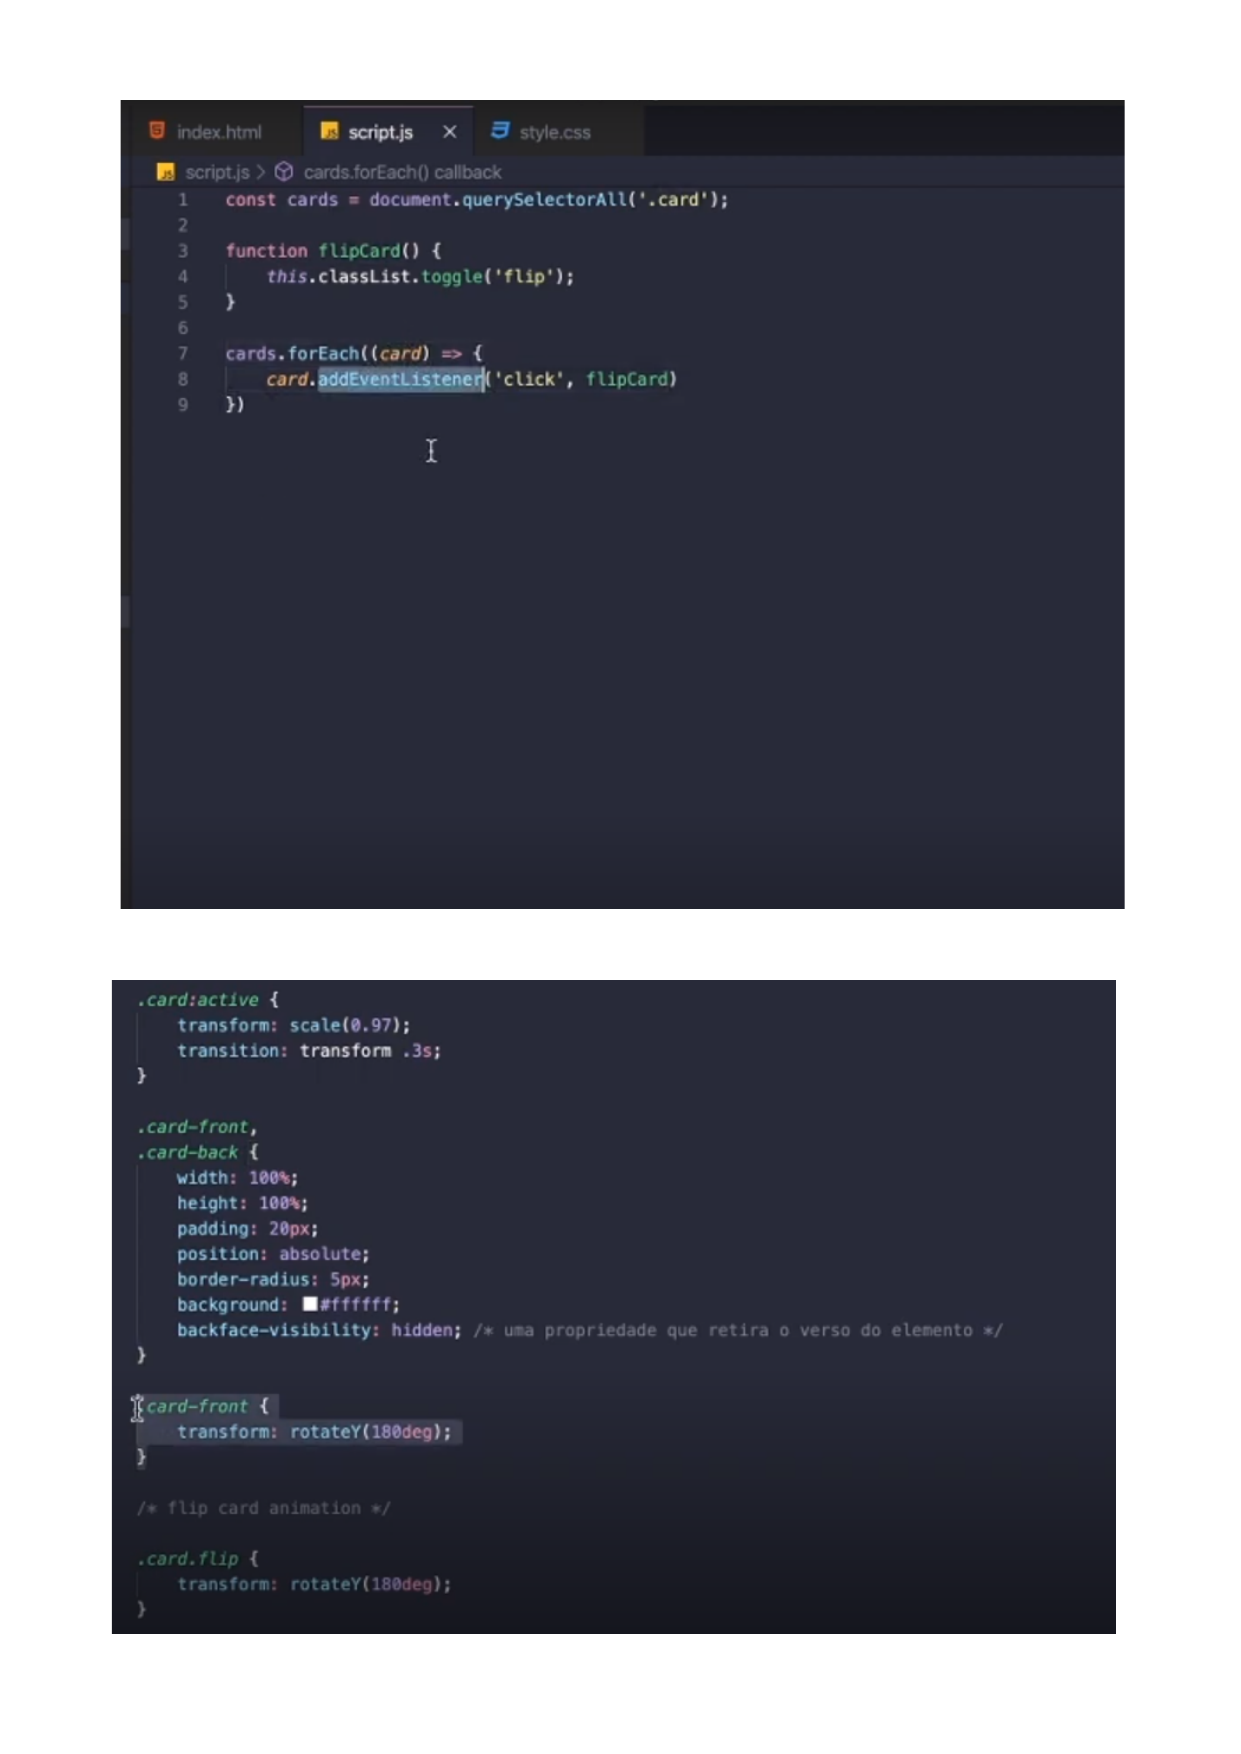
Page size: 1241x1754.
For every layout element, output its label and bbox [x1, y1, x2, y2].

picture [111, 980, 1116, 1634]
picture [120, 100, 1125, 909]
